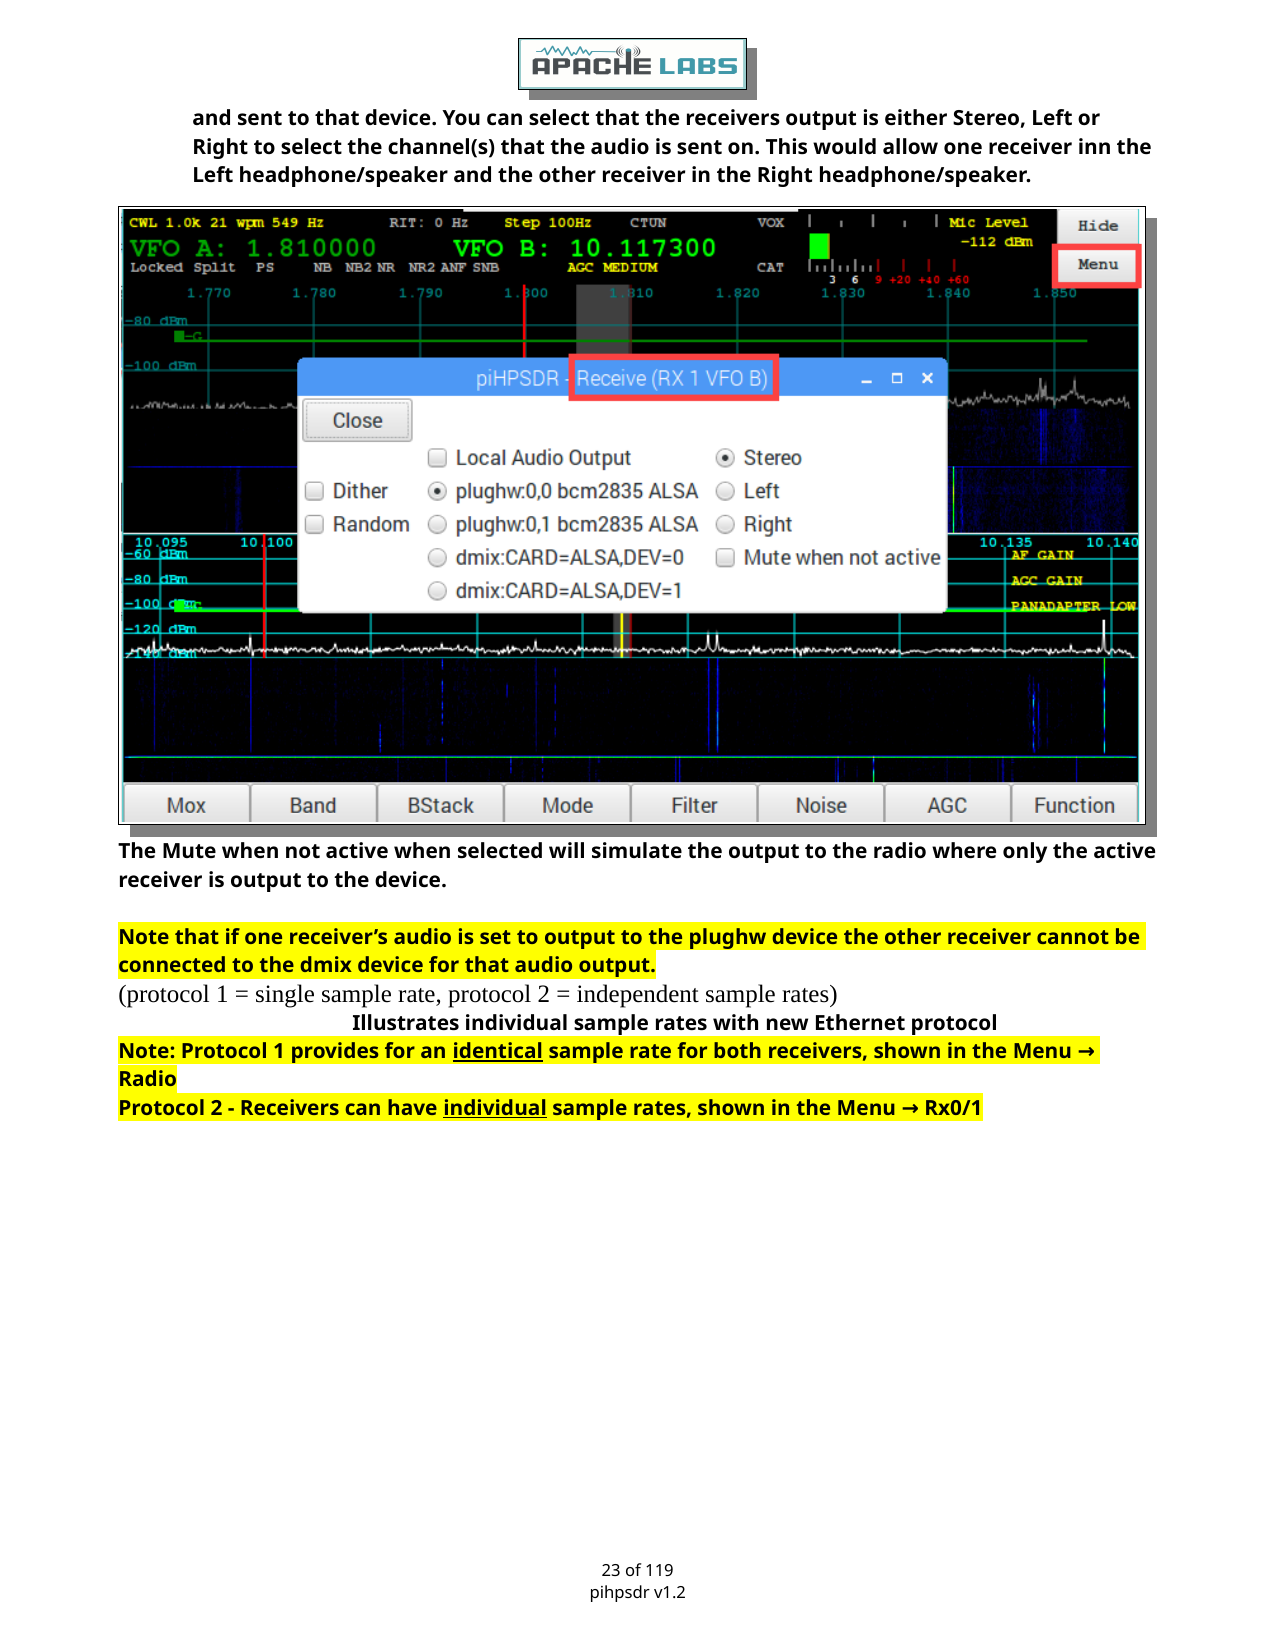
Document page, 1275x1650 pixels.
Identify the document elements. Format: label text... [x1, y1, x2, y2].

list Note: Protocol 1 provides for an identical sample rate for both receivers, shown in the Menu → Radio [118, 1036, 1157, 1093]
picture [521, 40, 744, 87]
text (protocol 1 = single sample rate, protocol 2 = independent sample rates) [118, 979, 1157, 1008]
list and sent to that device. You can select that the receivers output is either Stereo, Left or Right to select the channel(s) that the audio is sent on. This would allow one receiver inn the Left headphone/speaker and the other receiver in the Right headphone/speaker. [192, 103, 1157, 189]
picture [121, 209, 1142, 822]
list The Mute when not active when selected will simulate the output to the radio where only the active receiver is output to the device. [118, 825, 1157, 893]
list Note that if one receiver’s audio is set to output to the plughw device the other receiver cannot be connected to the dmix device for that audio output. [81, 922, 1157, 979]
list Illustrates individual sample rates with new Ethernet protocol [156, 1008, 1157, 1036]
list [118, 189, 1157, 218]
list Protocol 2 - Receivers can have individual sample rates, shown in the Menu → Rx0/1 [118, 1093, 1157, 1121]
